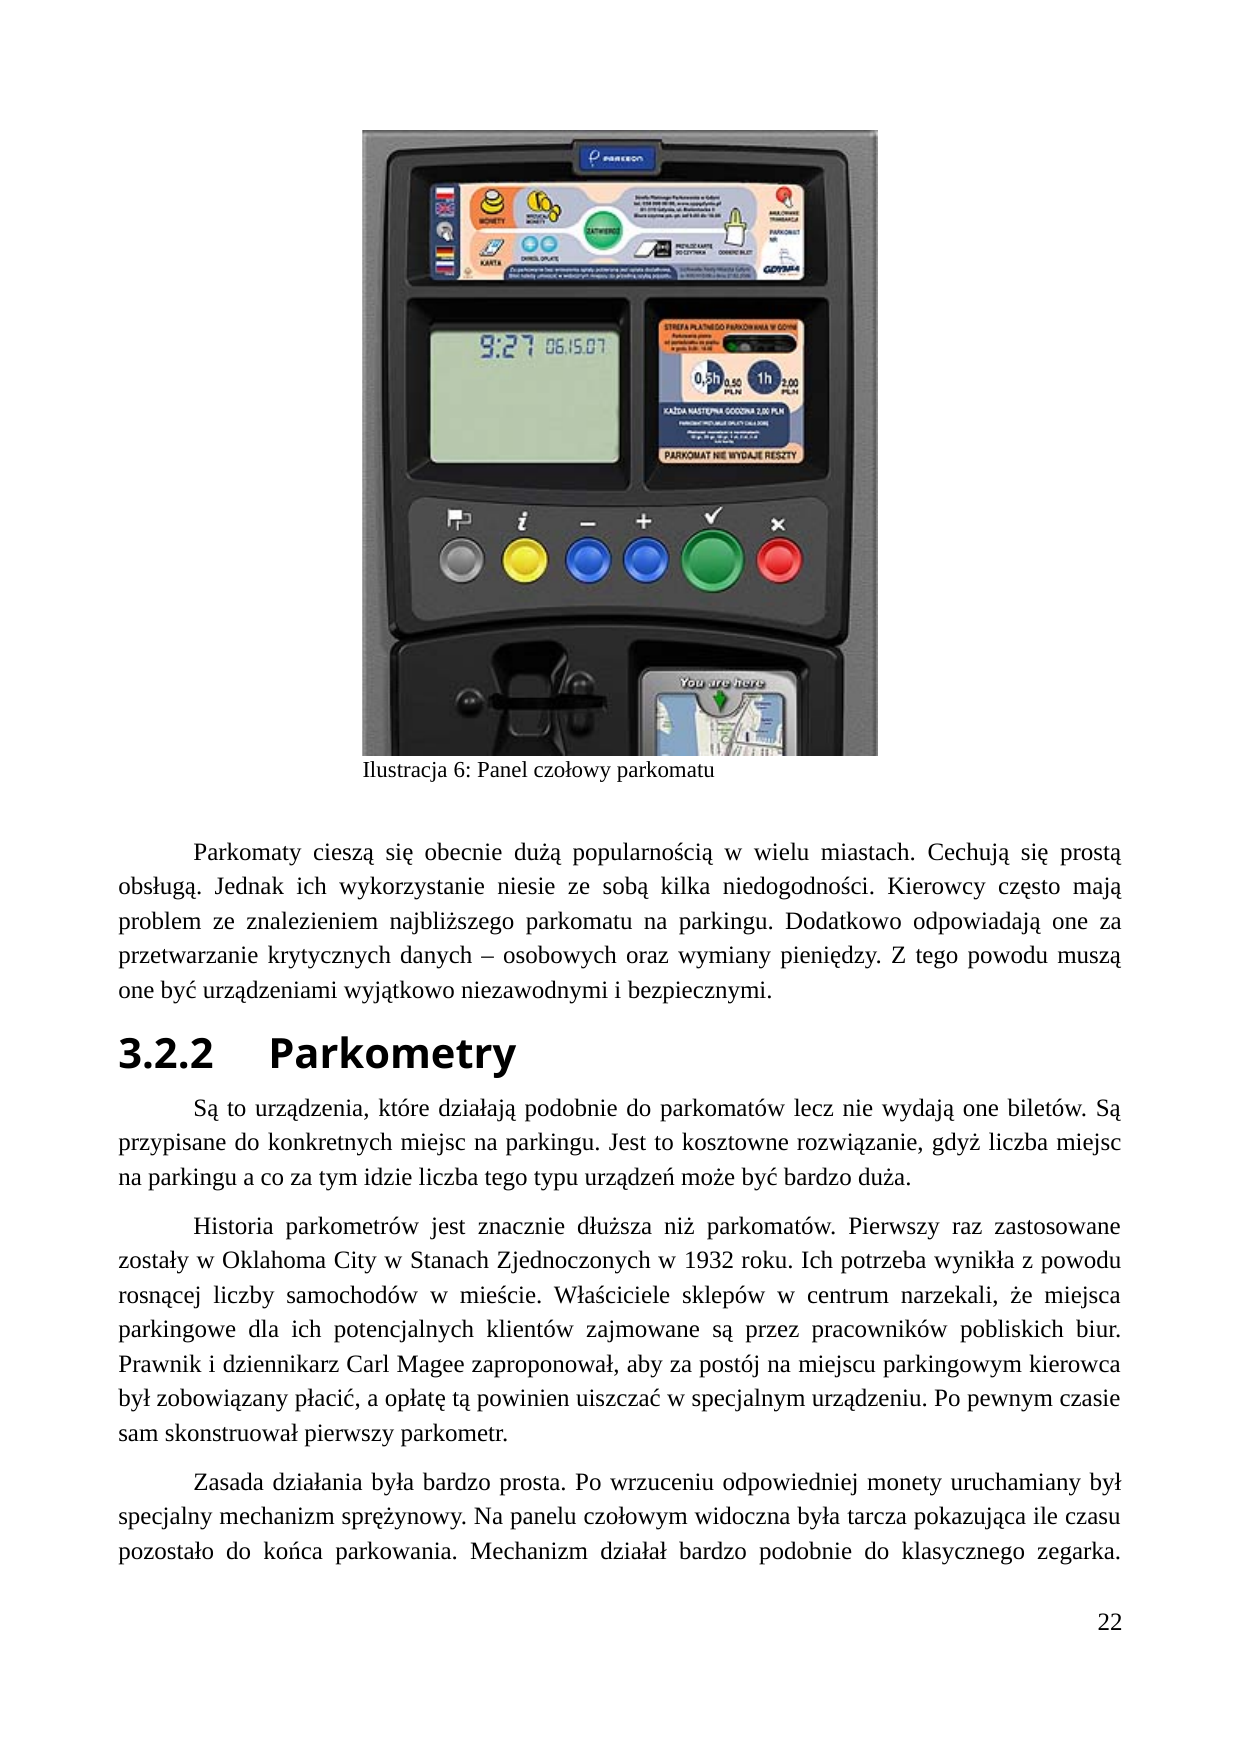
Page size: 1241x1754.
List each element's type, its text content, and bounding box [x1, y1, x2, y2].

text Zasada działania była bardzo prosta. Po wrzuceniu odpowiedniej monety uruchamiany był specjalny mechanizm sprężynowy. Na panelu czołowym widoczna była tarcza pokazująca ile czasu pozostało do końca parkowania. Mechanizm działał bardzo podobnie do klasycznego zegarka. [118, 1467, 1122, 1565]
subtitle Parkometry [118, 1024, 1122, 1081]
text Historia parkometrów jest znacznie dłuższa niż parkomatów. Pierwszy raz zastosowane zostały w Oklahoma City w Stanach Zjednoczonych w 1932 roku. Ich potrzeba wynikła z powodu rosnącej liczby samochodów w mieście. Właściciele sklepów w centrum narzekali, że miejsca parkingowe dla ich potencjalnych klientów zajmowane są przez pracowników pobliskich biur. Prawnik i dziennikarz Carl Magee zaproponował, aby za postój na miejscu parkingowym kierowca był zobowiązany płacić, a opłatę tą powinien uiszczać w specjalnym urządzeniu. Po pewnym czasie sam skonstruował pierwszy parkometr. [118, 1211, 1122, 1447]
text Parkomaty cieszą się obecnie dużą popularnością w wielu miastach. Cechują się prostą obsługą. Jednak ich wykorzystanie niesie ze sobą kilka niedogodności. Kierowcy często mają problem ze znalezieniem najbliższego parkomatu na parkingu. Dodatkowo odpowiadają one za przetwarzanie krytycznych danych – osobowych oraz wymiany pieniędzy. Z tego powodu muszą one być urządzeniami wyjątkowo niezawodnymi i bezpiecznymi. [118, 837, 1122, 1003]
text Ilustracja 6: Panel czołowy parkomatu [362, 756, 878, 782]
text Są to urządzenia, które działają podobnie do parkomatów lecz nie wydają one biletów. Są przypisane do konkretnych miejsc na parkingu. Jest to kosztowne rozwiązanie, gdyż liczba miejsc na parkingu a co za tym idzie liczba tego typu urządzeń może być bardzo duża. [118, 1093, 1122, 1191]
picture [362, 130, 878, 756]
